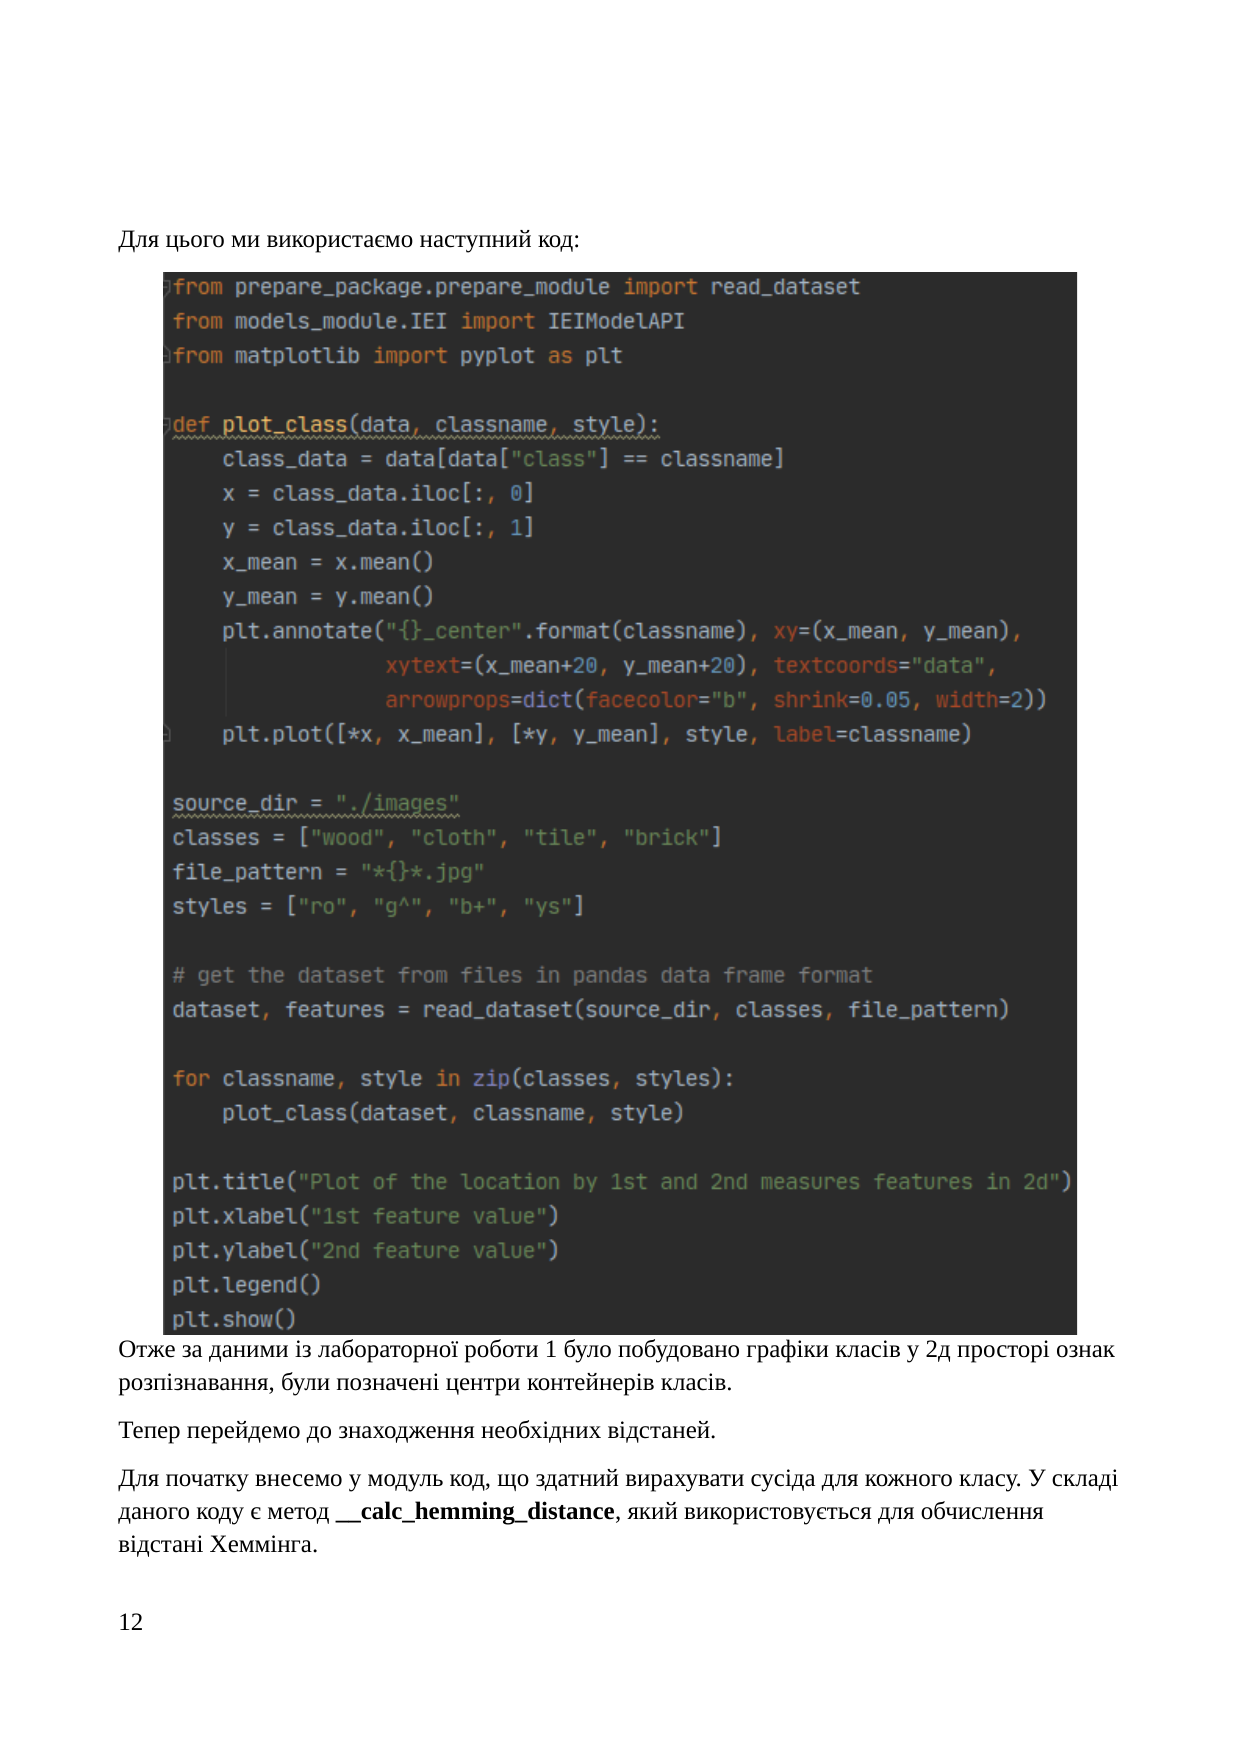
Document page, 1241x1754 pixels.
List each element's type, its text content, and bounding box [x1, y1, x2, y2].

text Для початку внесемо у модуль код, що здатний вирахувати сусіда для кожного класу. У складі даного коду є метод __calc_hemming_distance, який використовується для обчислення відстані Хеммінга. [118, 1463, 1122, 1557]
text Отже за даними із лабораторної роботи 1 було побудовано графіки класів у 2д просторі ознак розпізнавання, були позначені центри контейнерів класів. [118, 1334, 1122, 1396]
text Для цього ми використаємо наступний код: [118, 224, 1122, 253]
text Тепер перейдемо до знаходження необхідних відстаней. [118, 1415, 1122, 1444]
picture [163, 272, 1078, 1335]
